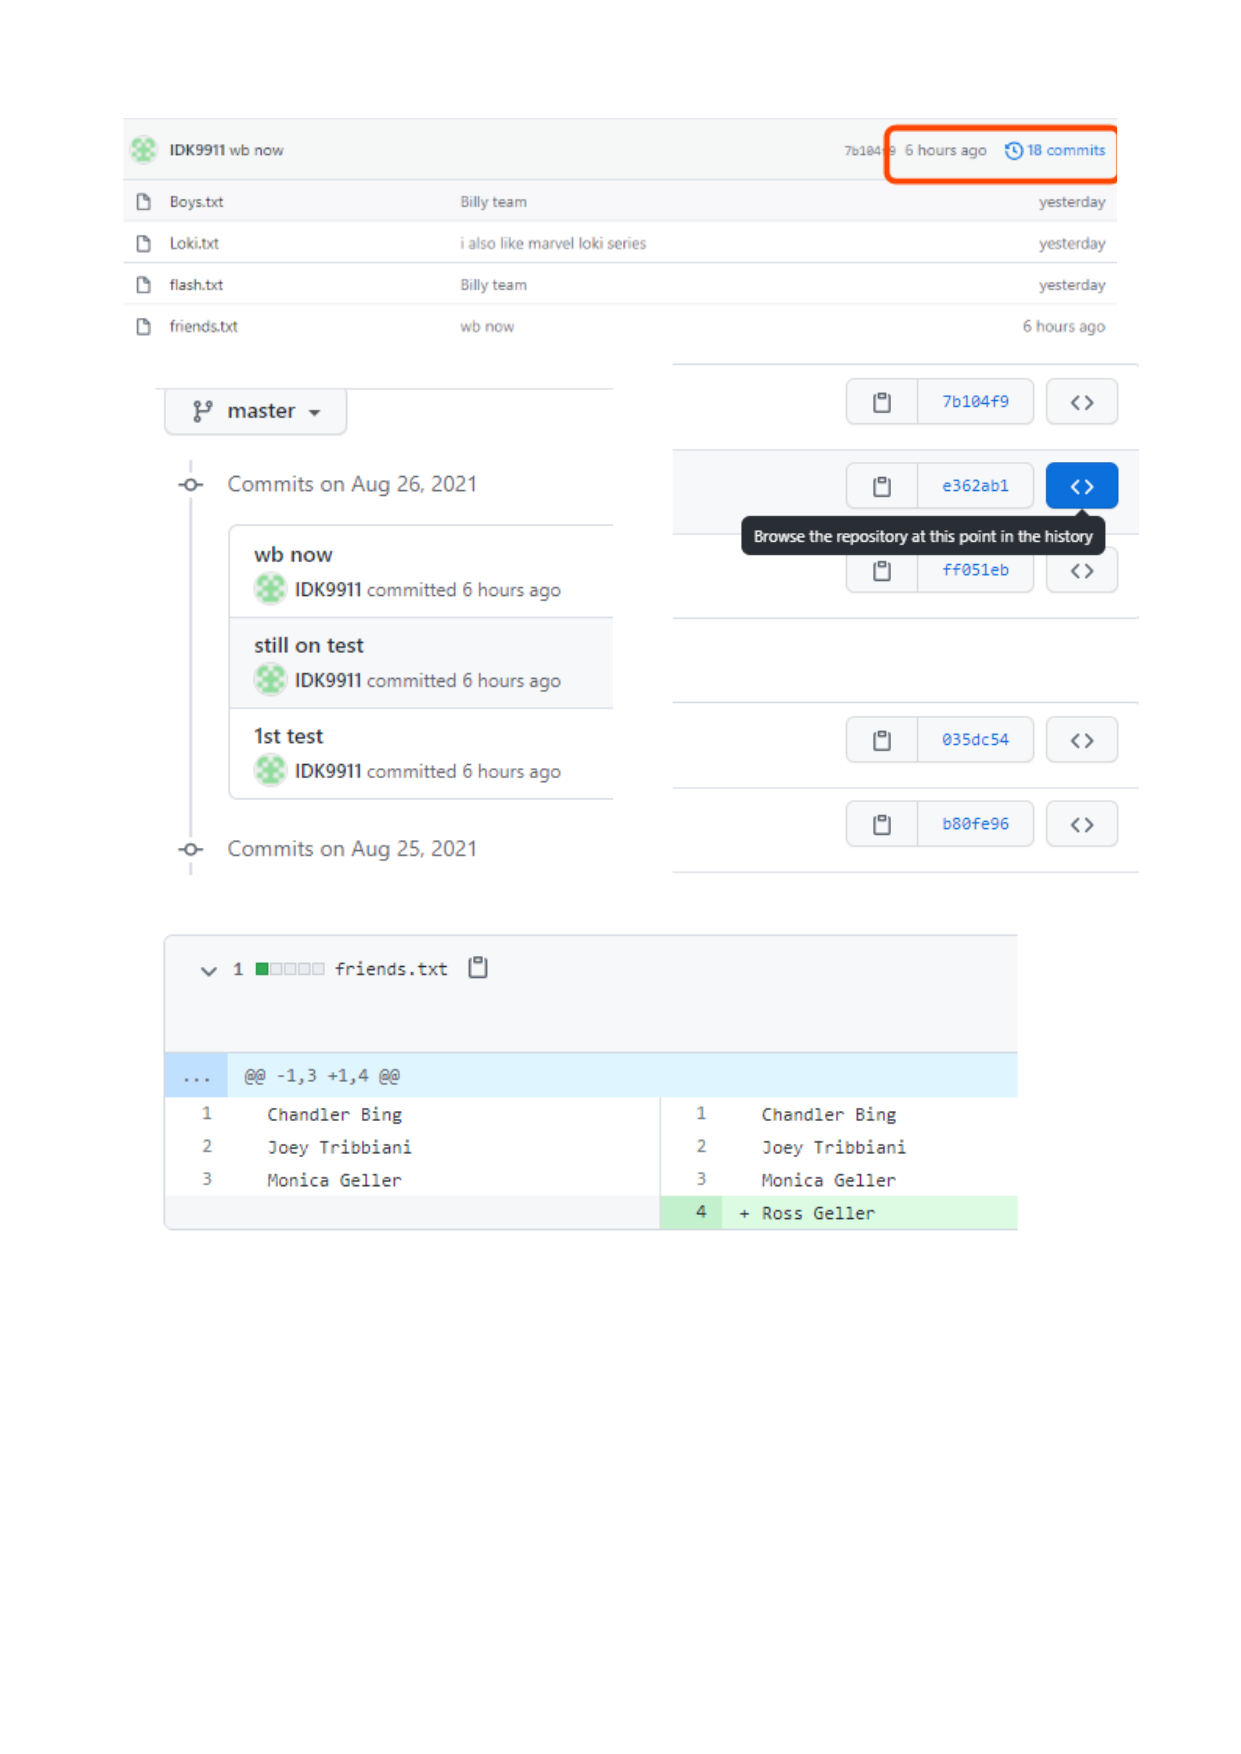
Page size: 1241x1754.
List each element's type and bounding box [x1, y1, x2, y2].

picture [672, 358, 1139, 876]
picture [123, 118, 1118, 342]
picture [155, 379, 614, 875]
picture [156, 930, 1018, 1240]
